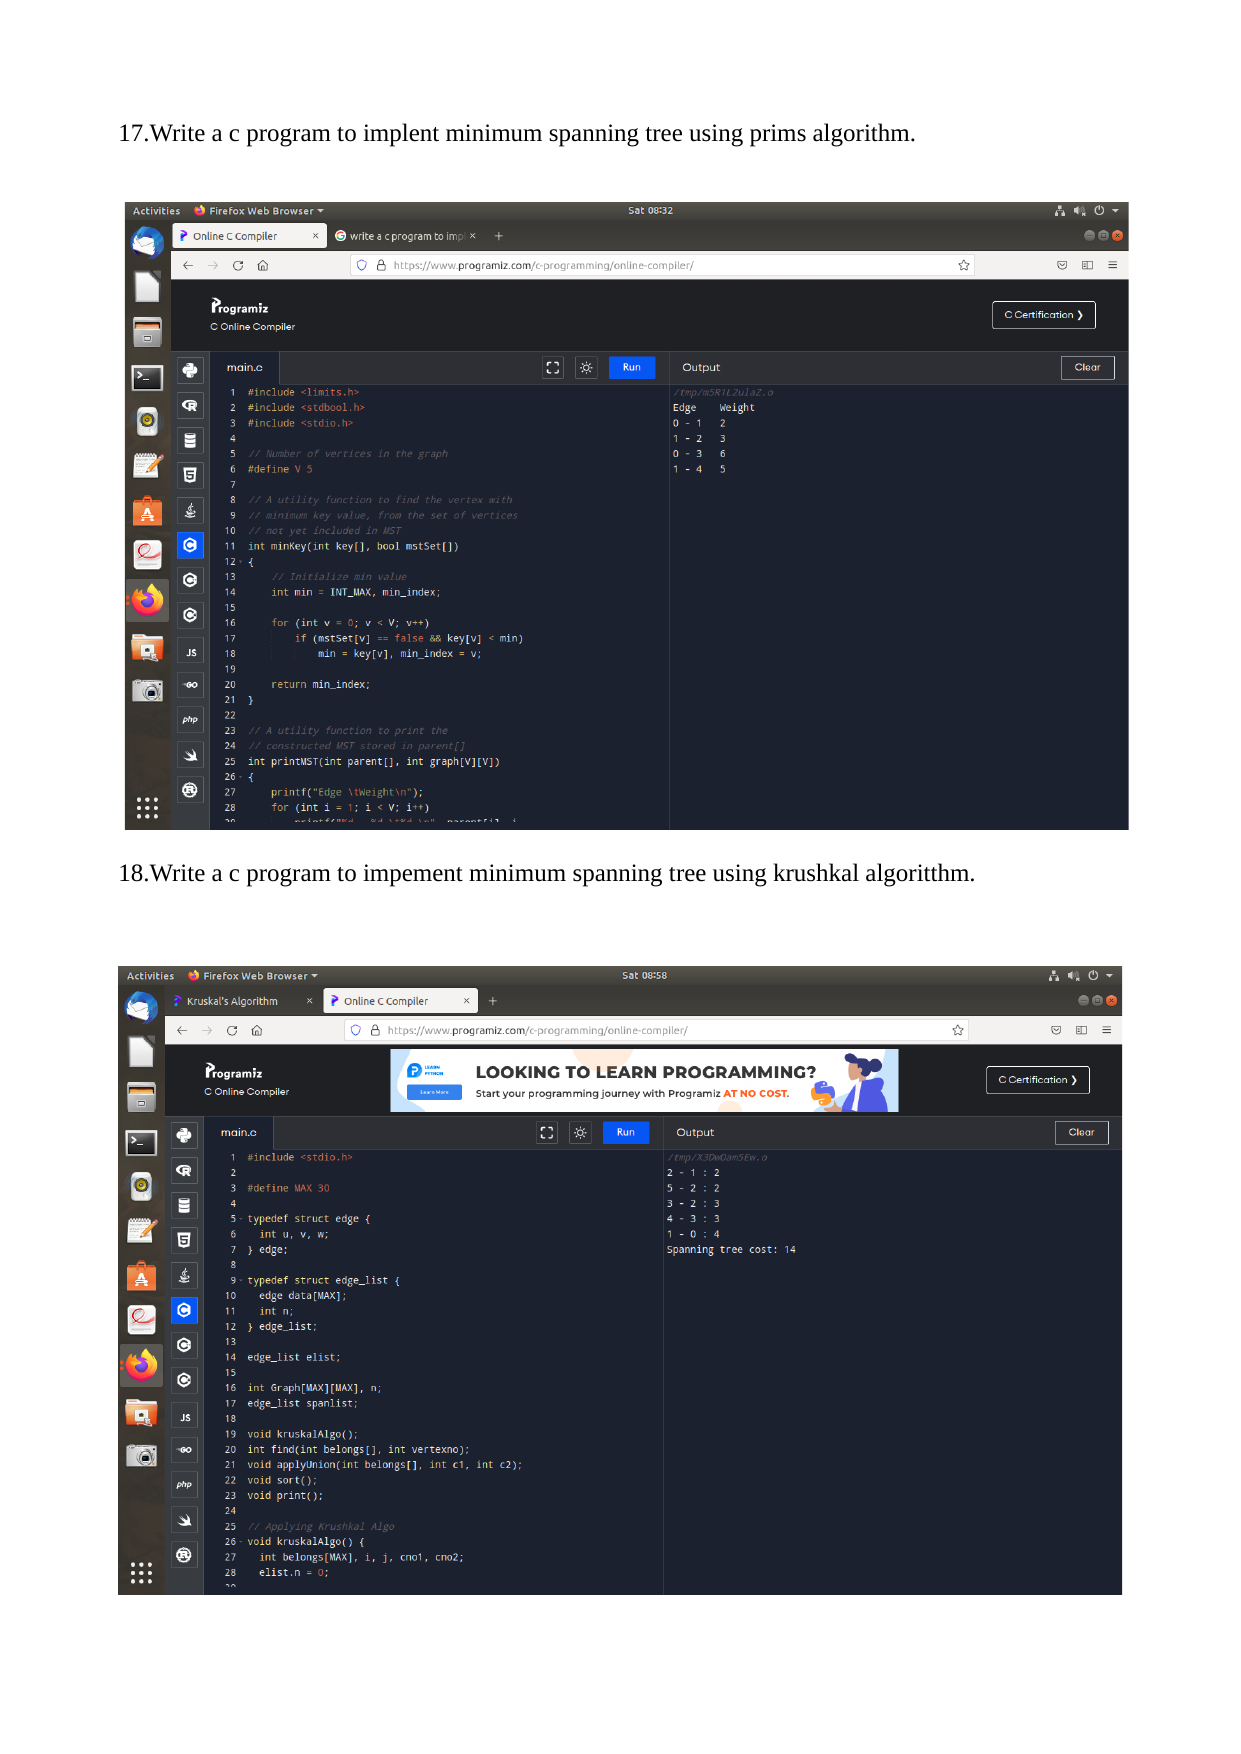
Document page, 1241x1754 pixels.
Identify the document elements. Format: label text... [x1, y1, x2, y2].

text 18.Write a c program to impement minimum spanning tree using krushkal algoritthm. [118, 858, 1122, 887]
text 17.Write a c program to implent minimum spanning tree using prims algorithm. [118, 118, 1122, 147]
picture [118, 966, 1123, 1595]
picture [124, 202, 1129, 830]
